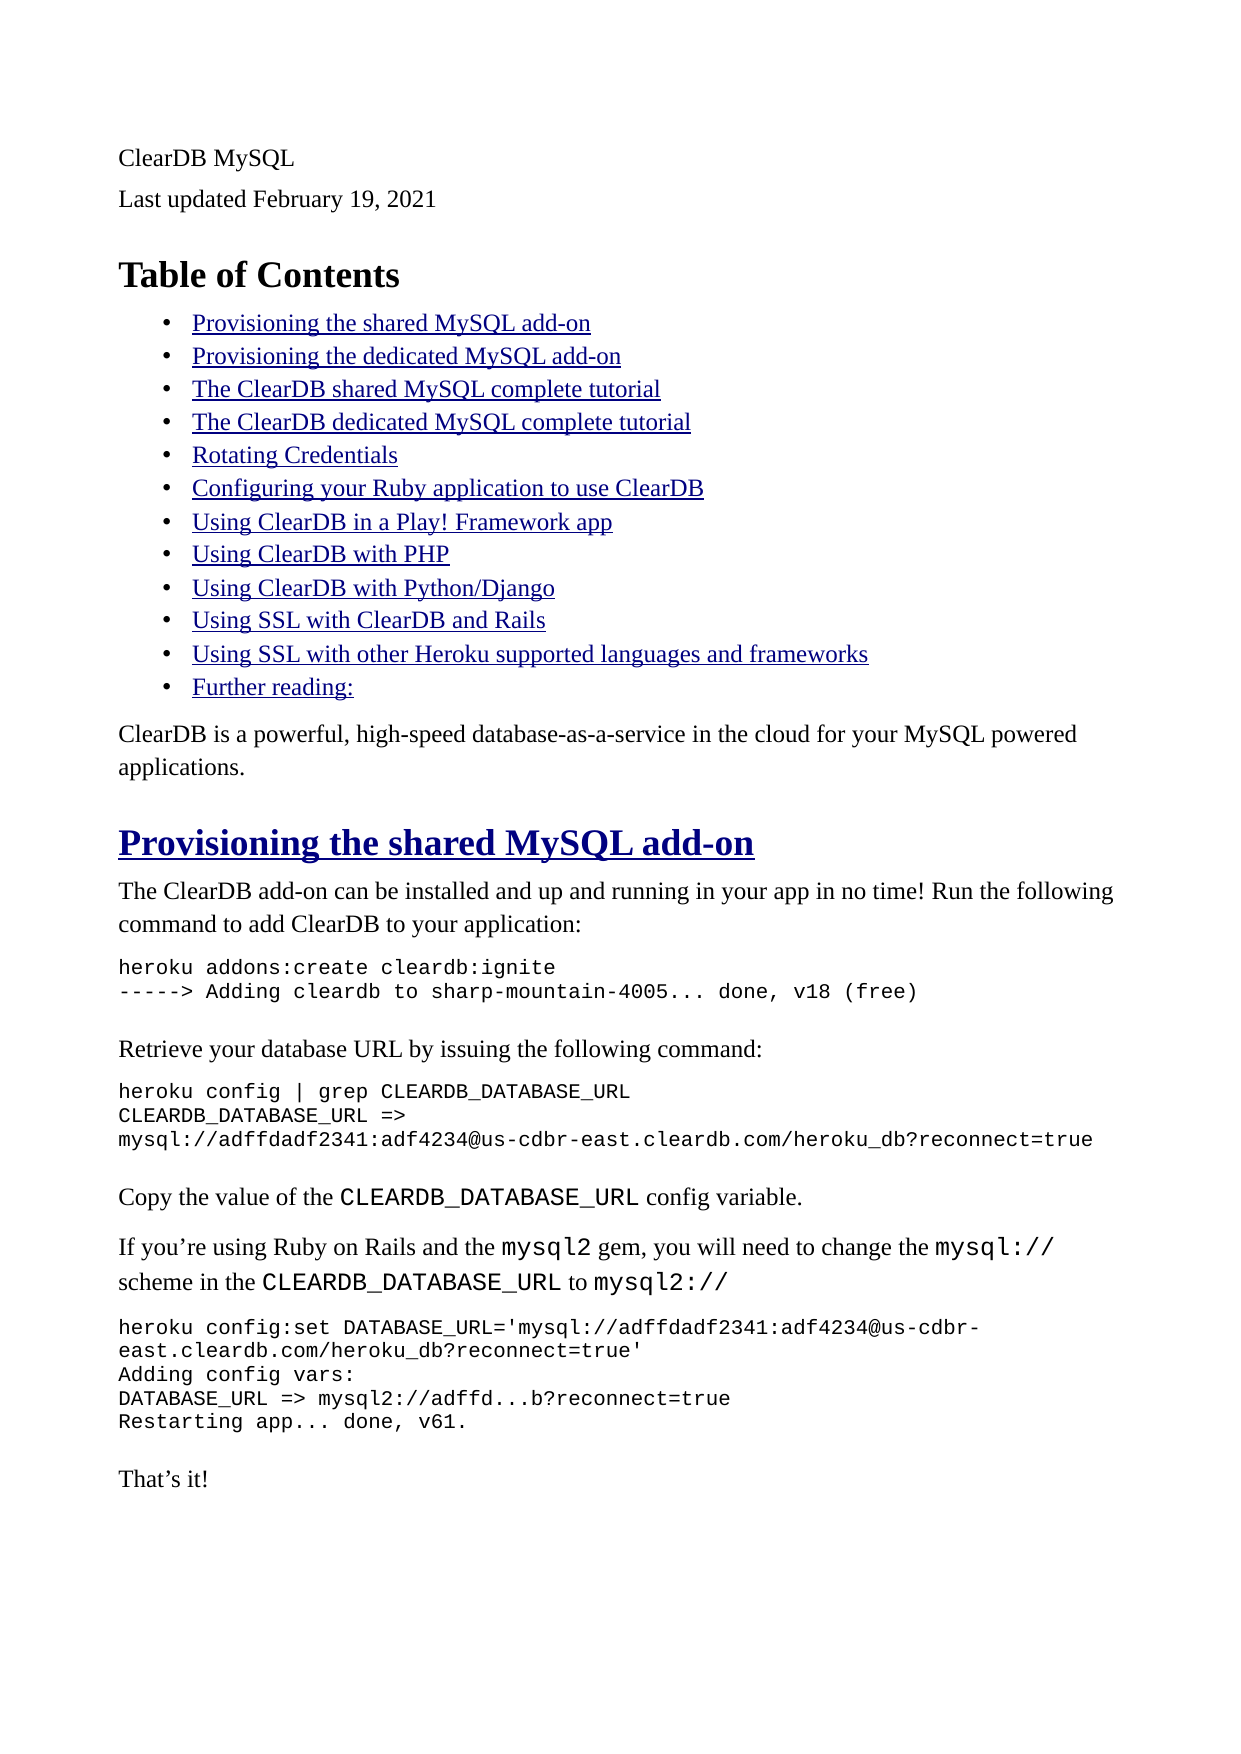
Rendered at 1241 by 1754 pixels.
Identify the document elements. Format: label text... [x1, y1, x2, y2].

list The ClearDB shared MySQL complete tutorial [162, 374, 1122, 403]
text heroku config:set DATABASE_URL='mysql://adffdadf2341:adf4234@us-cdbr-east.cleardb.com/heroku_db?reconnect=true' [118, 1317, 1122, 1364]
text heroku config | grep CLEARDB_DATABASE_URL [118, 1081, 1122, 1105]
subtitle ClearDB MySQL [118, 143, 1122, 172]
list Using SSL with ClearDB and Rails [162, 606, 1122, 634]
list Rotating Credentials [162, 441, 1122, 469]
text If you’re using Ruby on Rails and the mysql2 gem, you will need to change the mysql:// scheme in the CLEARDB_DATABASE_URL to mysql2:// [118, 1232, 1122, 1298]
list Using ClearDB with Python/Django [162, 573, 1122, 601]
list Further reading: [162, 672, 1122, 700]
text The ClearDB add-on can be installed and up and running in your app in no time! Run the following command to add ClearDB to your application: [118, 876, 1122, 938]
subtitle Table of Contents [118, 253, 1122, 296]
text Restarting app... done, v61. [118, 1411, 1122, 1435]
list Provisioning the shared MySQL add-on [162, 308, 1122, 337]
list Using SSL with other Heroku supported languages and frameworks [162, 639, 1122, 667]
text ClearDB is a powerful, high-speed database-as-a-service in the cloud for your MySQL powered applications. [118, 719, 1122, 781]
text Adding config vars: [118, 1364, 1122, 1388]
text Copy the value of the CLEARDB_DATABASE_URL config variable. [118, 1182, 1122, 1213]
subtitle Provisioning the shared MySQL add-on [118, 821, 1122, 864]
text Retrieve your database URL by issuing the following command: [118, 1034, 1122, 1062]
list Provisioning the dedicated MySQL add-on [162, 341, 1122, 370]
text -----> Adding cleardb to sharp-mountain-4005... done, v18 (free) [118, 981, 1122, 1004]
text Last updated February 19, 2021 [118, 184, 1122, 213]
text CLEARDB_DATABASE_URL => mysql://adffdadf2341:adf4234@us-cdbr-east.cleardb.com/heroku_db?reconnect=true [118, 1105, 1122, 1152]
list The ClearDB dedicated MySQL complete tutorial [162, 407, 1122, 436]
list Using ClearDB with PHP [162, 539, 1122, 568]
list Configuring your Ruby application to use ClearDB [162, 473, 1122, 502]
list Using ClearDB in a Play! Framework app [162, 507, 1122, 535]
text That’s it! [118, 1464, 1122, 1493]
text DATABASE_URL => mysql2://adffd...b?reconnect=true [118, 1388, 1122, 1411]
text heroku addons:create cleardb:ignite [118, 957, 1122, 981]
